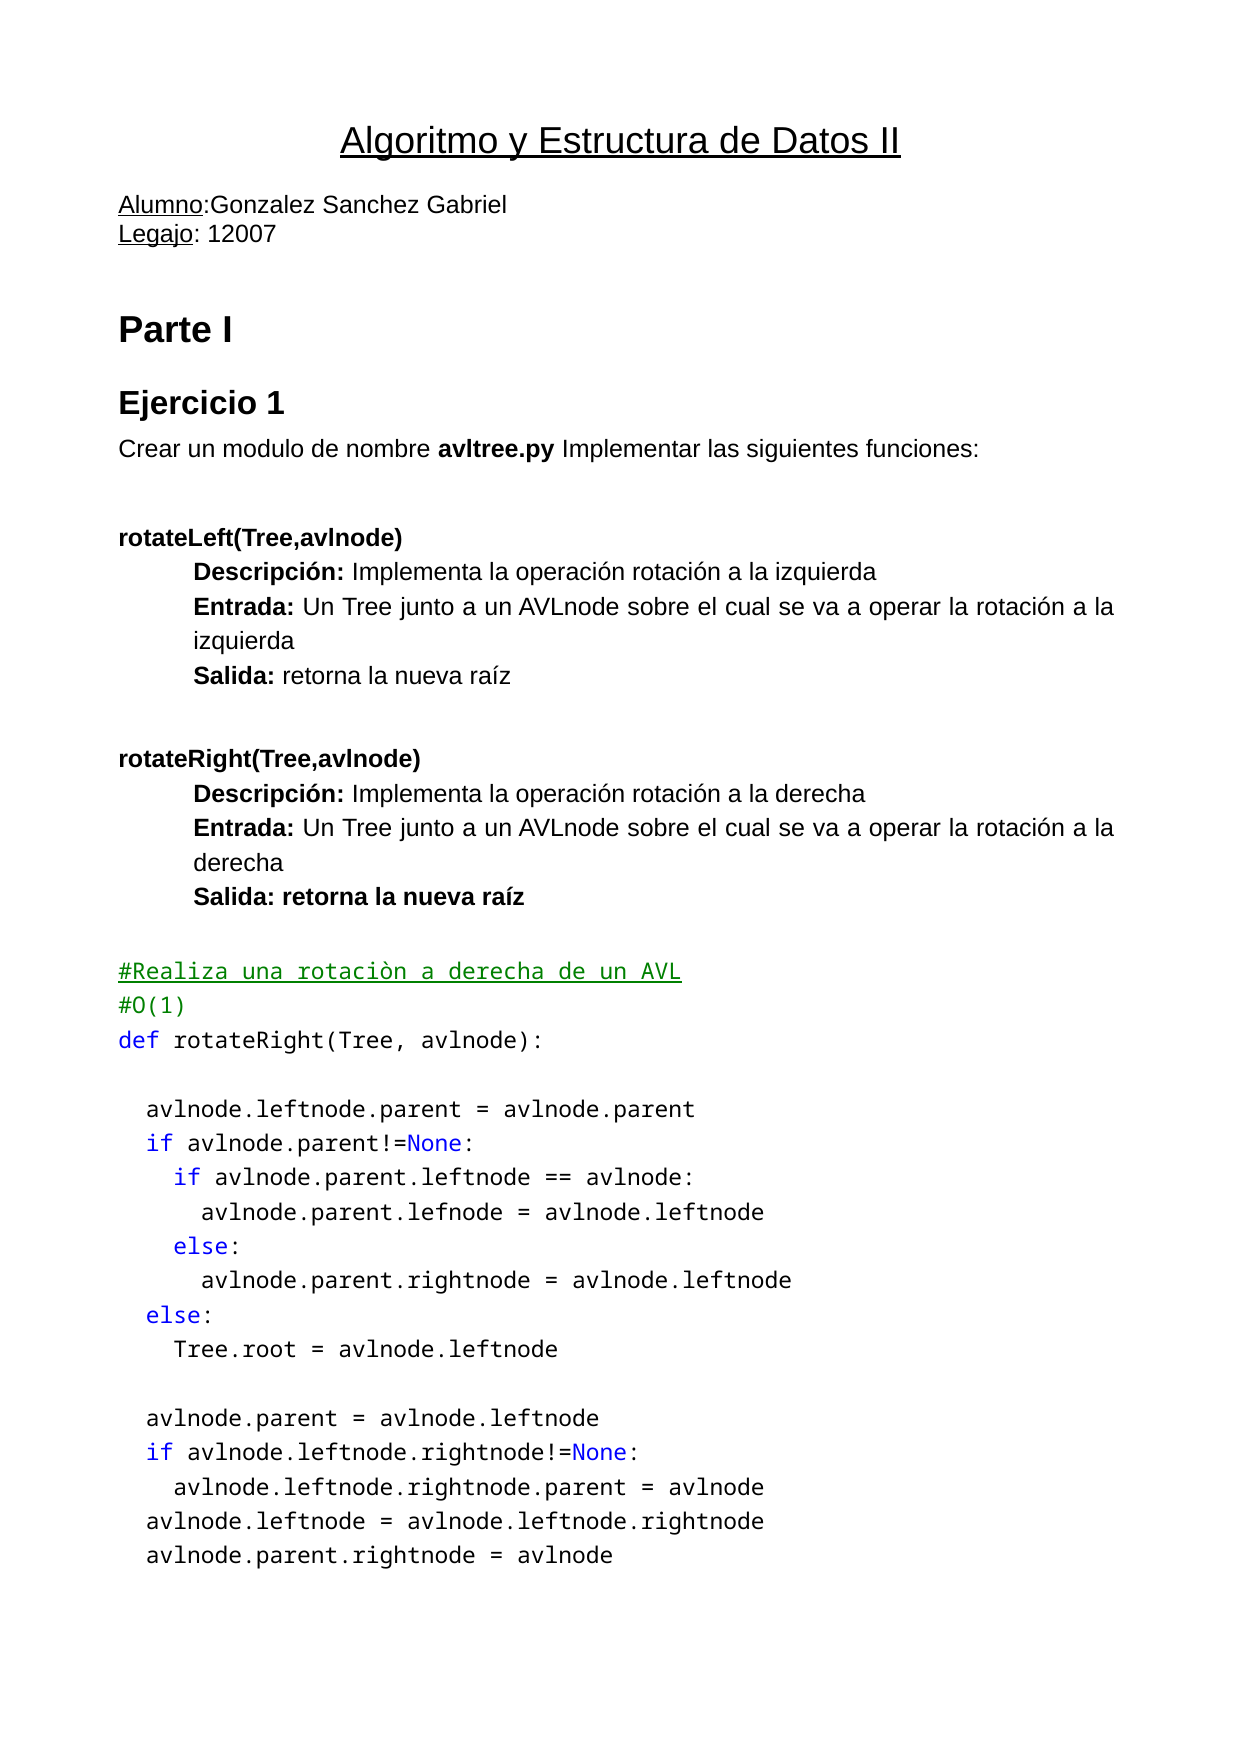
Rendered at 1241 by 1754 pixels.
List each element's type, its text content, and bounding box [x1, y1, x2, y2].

text Algoritmo y Estructura de Datos II [118, 118, 1122, 161]
text Salida: retorna la nueva raíz [193, 882, 1122, 911]
text Legajo: 12007 [118, 219, 1122, 247]
text #O(1) [118, 986, 1122, 1021]
text Entrada: Un Tree junto a un AVLnode sobre el cual se va a operar la rotación a la derecha [193, 813, 1122, 876]
subtitle Parte I [118, 307, 1122, 350]
text Entrada: Un Tree junto a un AVLnode sobre el cual se va a operar la rotación a la izquierda [193, 592, 1122, 655]
text Crear un modulo de nombre avltree.py Implementar las siguientes funciones: [118, 434, 1122, 463]
text Alumno:Gonzalez Sanchez Gabriel [118, 190, 1122, 219]
text if avlnode.parent.leftnode == avlnode: [118, 1158, 1122, 1193]
text Salida: retorna la nueva raíz [193, 661, 1122, 689]
text Descripción: Implementa la operación rotación a la derecha [193, 779, 1122, 807]
subtitle Ejercicio 1 [118, 383, 1122, 422]
text avlnode.leftnode = avlnode.leftnode.rightnode [118, 1502, 1122, 1536]
text if avlnode.leftnode.rightnode!=None: [118, 1433, 1122, 1468]
text avlnode.parent = avlnode.leftnode [118, 1399, 1122, 1433]
text def rotateRight(Tree, avlnode): [118, 1021, 1122, 1055]
text Descripción: Implementa la operación rotación a la izquierda [193, 557, 1122, 586]
text rotateRight(Tree,avlnode) [118, 744, 1122, 773]
text avlnode.leftnode.parent = avlnode.parent [118, 1089, 1122, 1124]
text #Realiza una rotaciòn a derecha de un AVL [118, 955, 1122, 986]
text avlnode.leftnode.rightnode.parent = avlnode [118, 1468, 1122, 1502]
text avlnode.parent.rightnode = avlnode [118, 1536, 1122, 1571]
text avlnode.parent.rightnode = avlnode.leftnode [118, 1261, 1122, 1296]
text rotateLeft(Tree,avlnode) [118, 523, 1122, 552]
text else: [118, 1227, 1122, 1261]
text else: [118, 1296, 1122, 1330]
text if avlnode.parent!=None: [118, 1124, 1122, 1158]
text avlnode.parent.lefnode = avlnode.leftnode [118, 1193, 1122, 1227]
text Tree.root = avlnode.leftnode [118, 1330, 1122, 1364]
